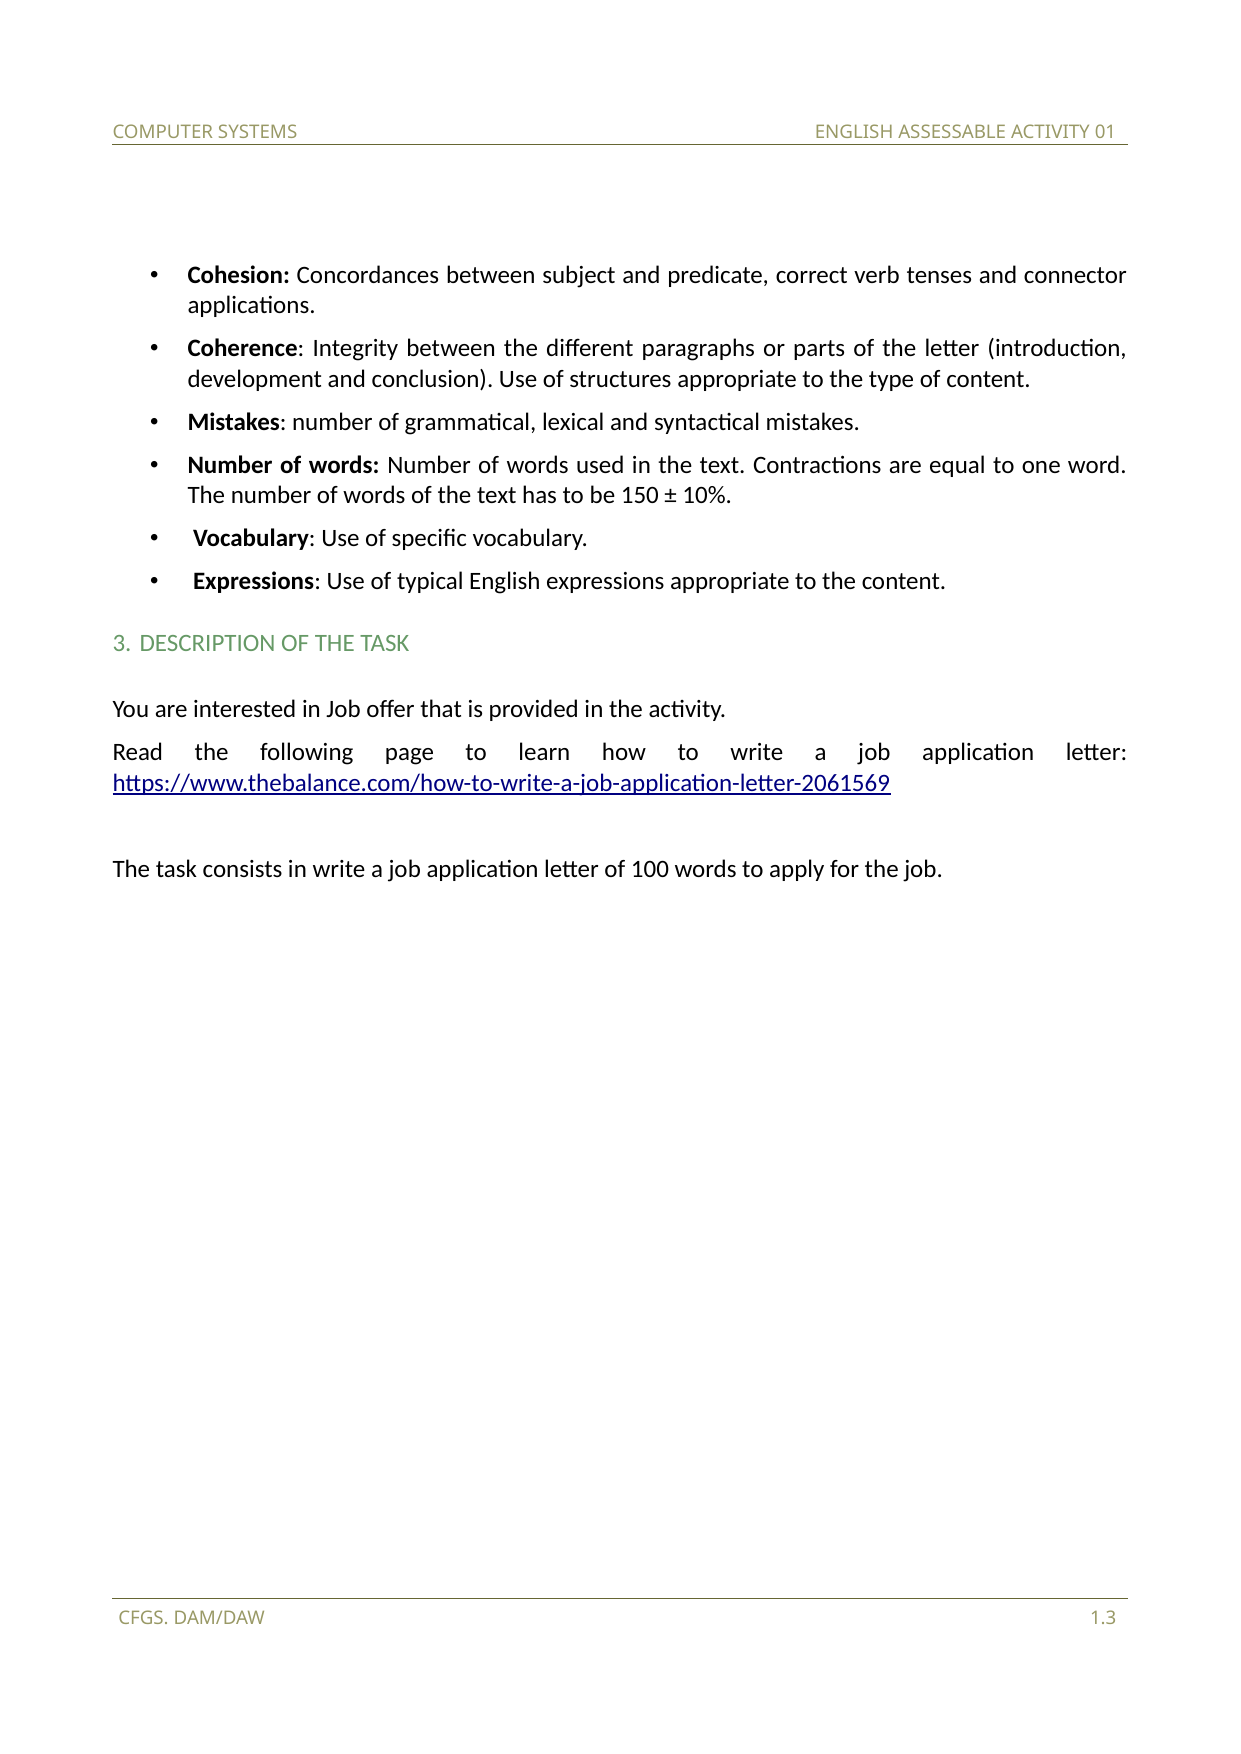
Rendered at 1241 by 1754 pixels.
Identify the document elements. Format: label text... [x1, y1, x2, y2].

list Vocabulary: Use of specific vocabulary. [150, 522, 1128, 553]
list Coherence: Integrity between the different paragraphs or parts of the letter (introduction, development and conclusion). Use of structures appropriate to the type of content. [150, 332, 1128, 393]
text You are interested in Job offer that is provided in the activity. [112, 693, 1128, 724]
text Read the following page to learn how to write a job application letter: https://www.thebalance.com/how-to-write-a-job-application-letter-2061569 [112, 736, 1128, 797]
subtitle Description of the task [112, 627, 1128, 657]
list Cohesion: Concordances between subject and predicate, correct verb tenses and connector applications. [150, 259, 1128, 320]
list Mistakes: number of grammatical, lexical and syntactical mistakes. [150, 406, 1128, 436]
text The task consists in write a job application letter of 100 words to apply for the job. [112, 853, 1128, 883]
list Expressions: Use of typical English expressions appropriate to the content. [150, 565, 1128, 596]
list Number of words: Number of words used in the text. Contractions are equal to one word. The number of words of the text has to be 150 ± 10%. [150, 449, 1128, 510]
